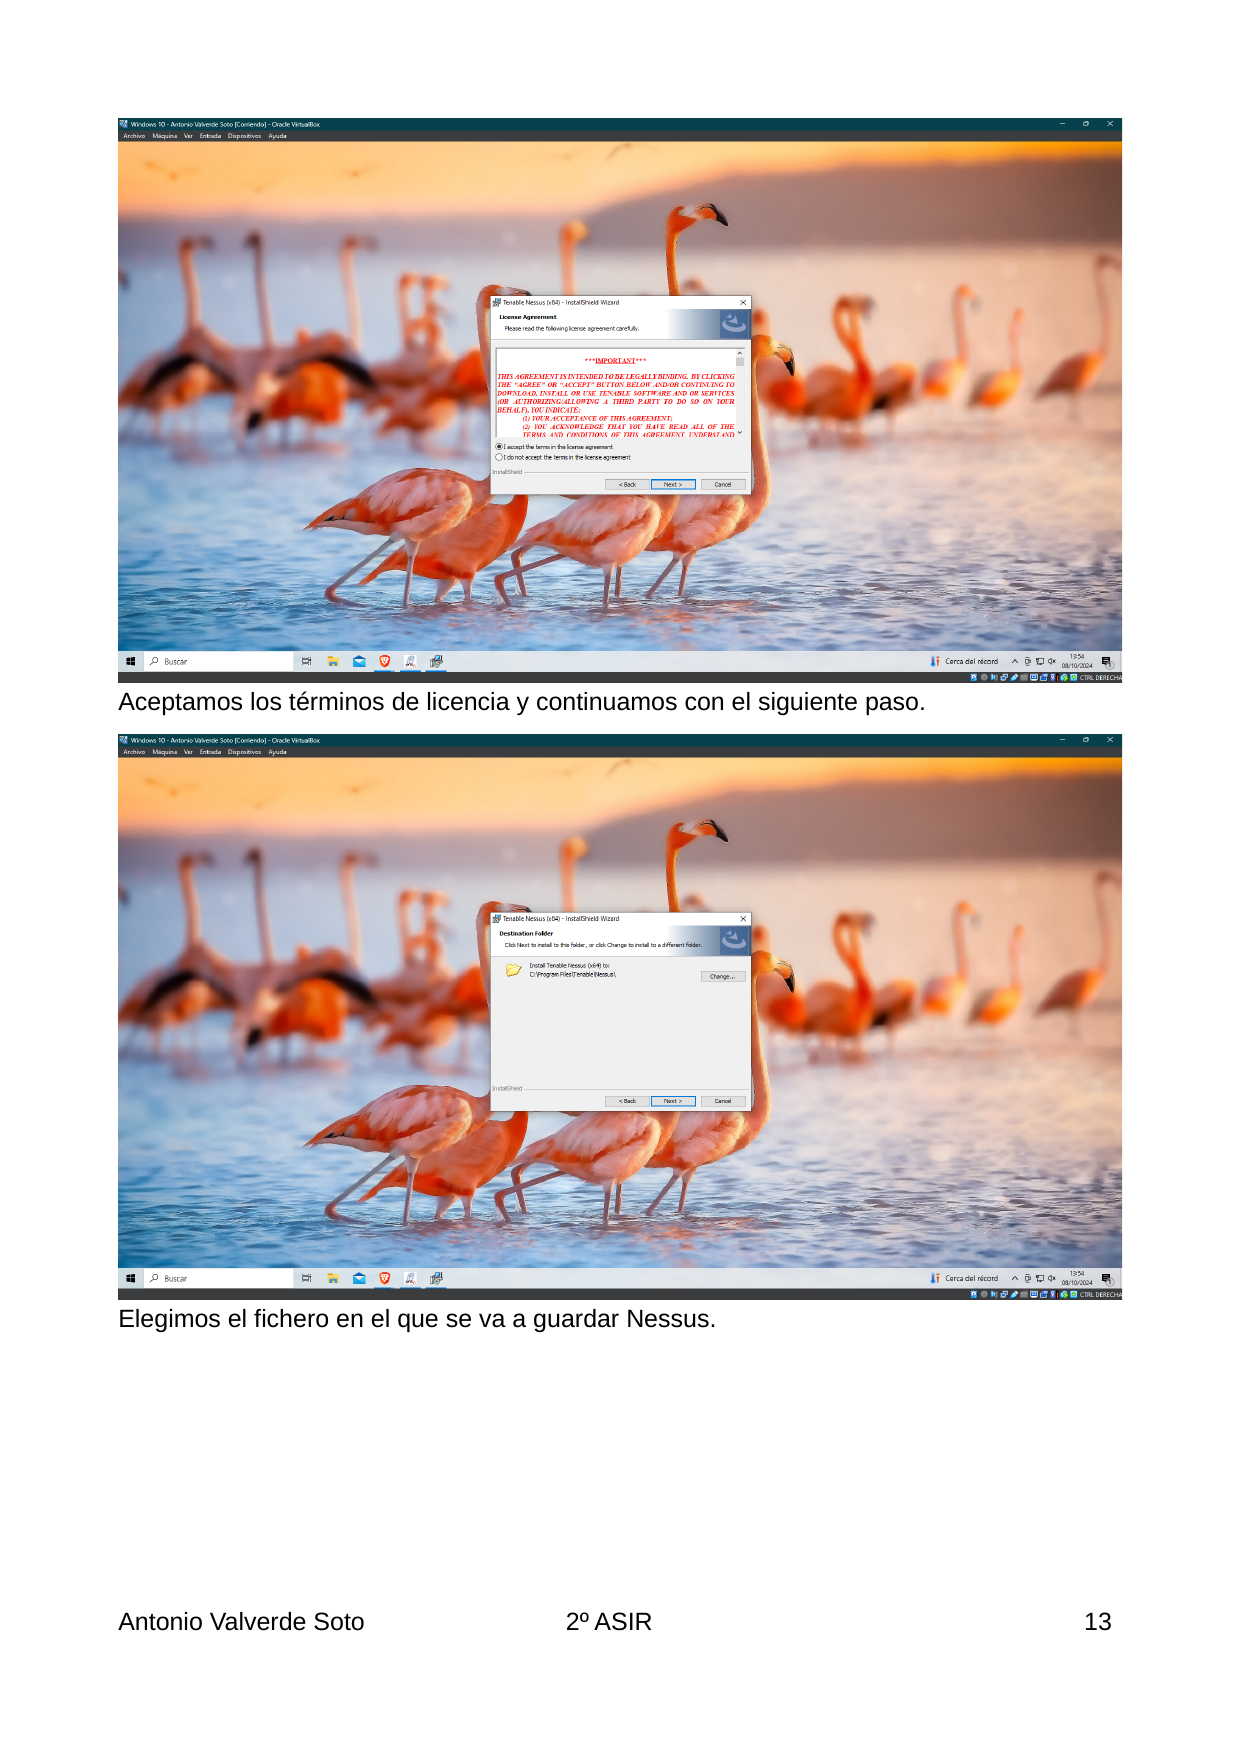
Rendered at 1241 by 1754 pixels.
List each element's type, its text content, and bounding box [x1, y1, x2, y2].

picture [118, 118, 1123, 683]
picture [118, 734, 1123, 1300]
text Elegimos el fichero en el que se va a guardar Nessus. [118, 1300, 1122, 1332]
text Aceptamos los términos de licencia y continuamos con el siguiente paso. [118, 683, 1122, 716]
